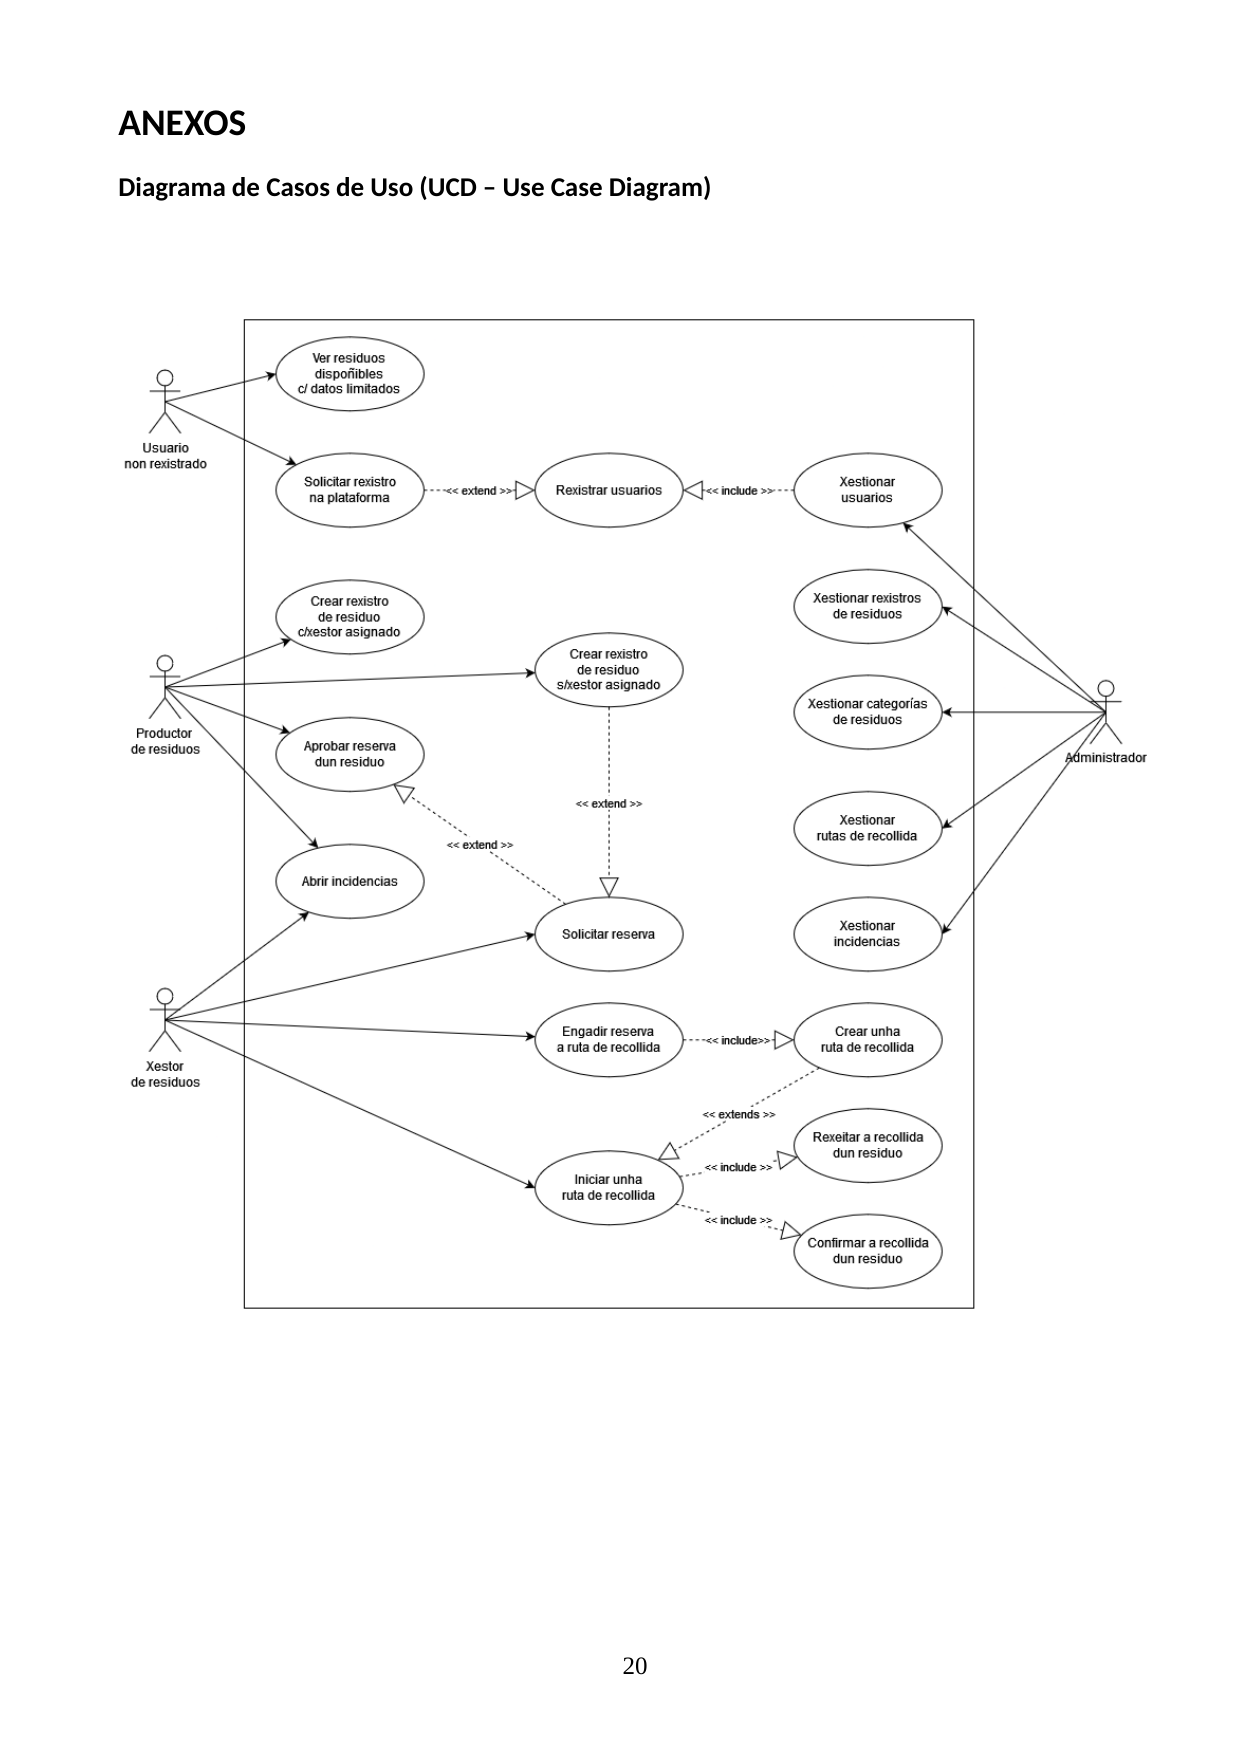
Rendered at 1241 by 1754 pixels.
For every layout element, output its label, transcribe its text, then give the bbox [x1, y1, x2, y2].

picture [118, 314, 1152, 1314]
subtitle ANEXOS [118, 99, 1152, 145]
subtitle Diagrama de Casos de Uso (UCD – Use Case Diagram) [118, 170, 1152, 203]
